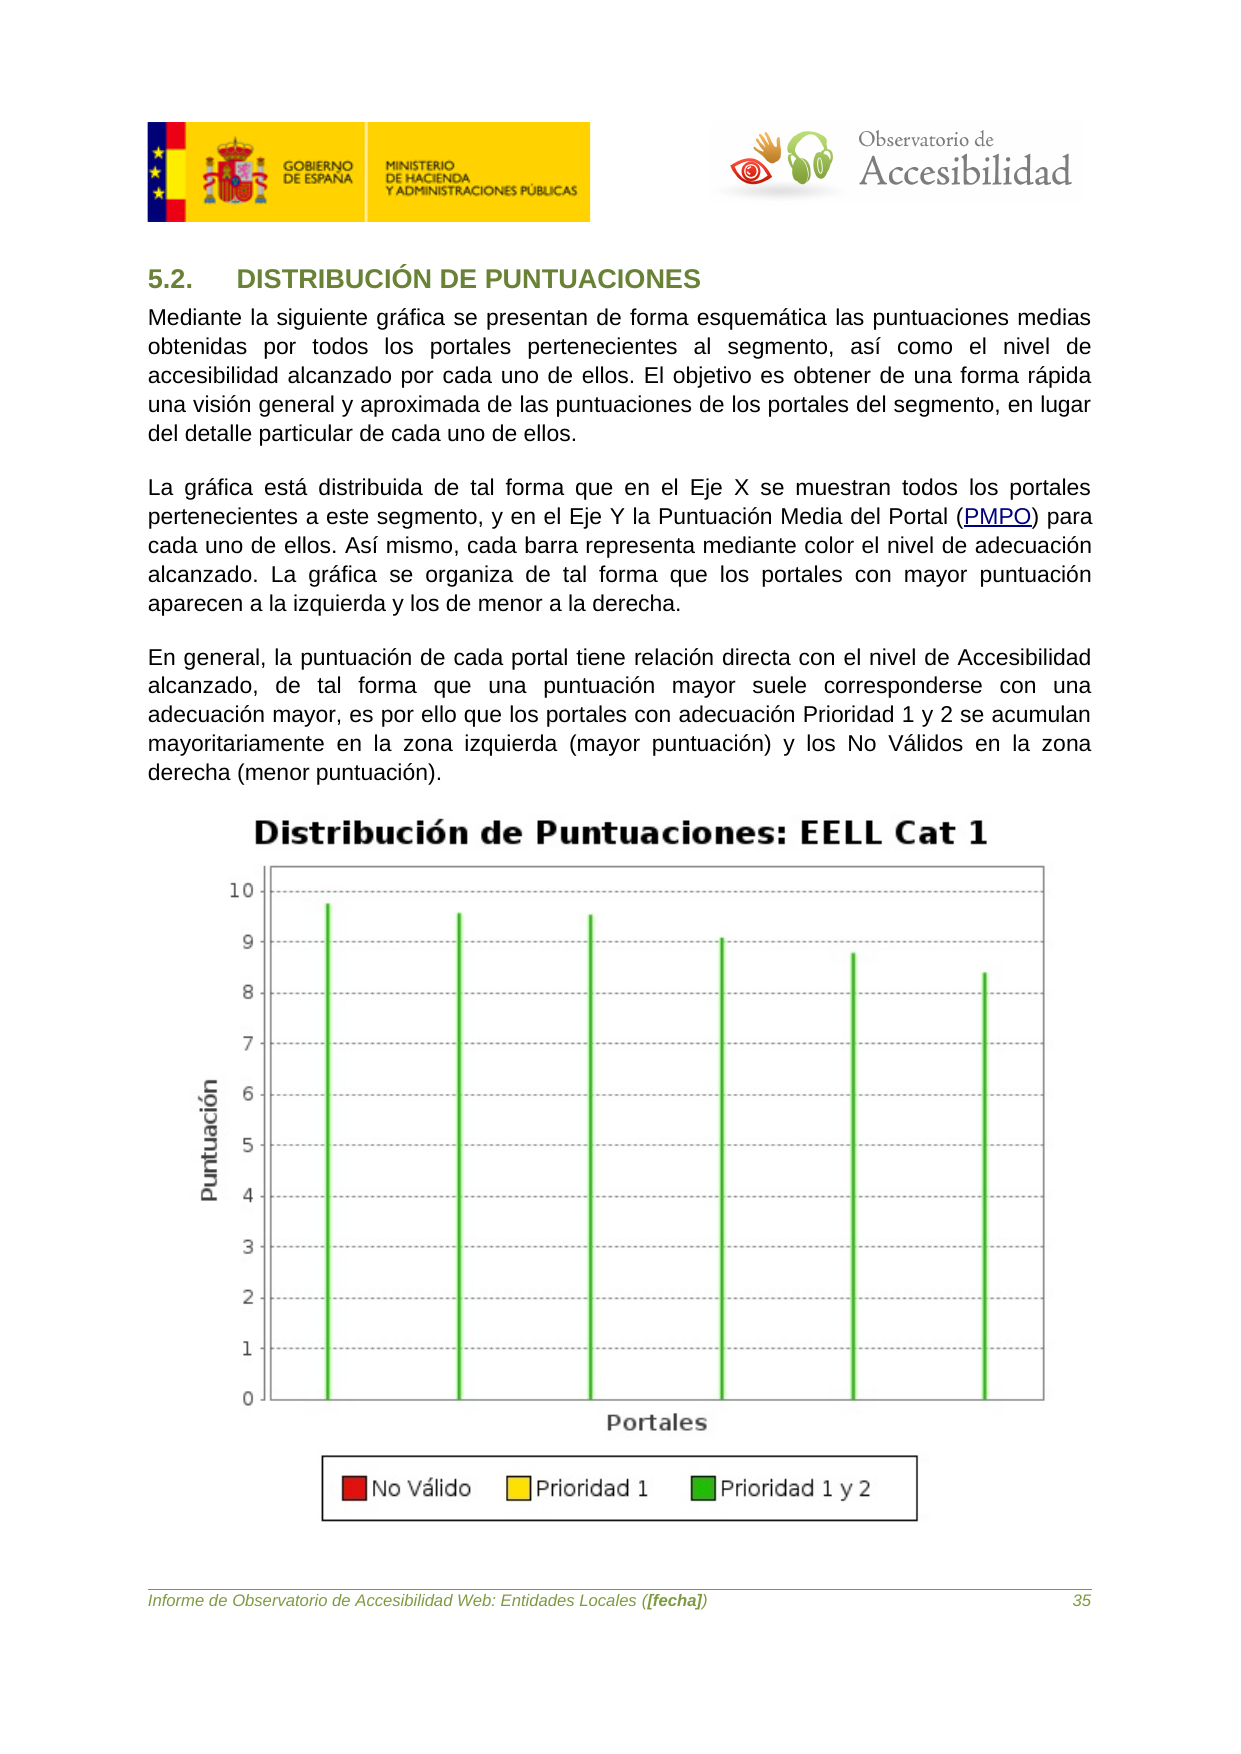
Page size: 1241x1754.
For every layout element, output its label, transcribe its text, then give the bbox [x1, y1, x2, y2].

picture [147, 122, 591, 222]
text En general, la puntuación de cada portal tiene relación directa con el nivel de Accesibilidad alcanzado, de tal forma que una puntuación mayor suele corresponderse con una adecuación mayor, es por ello que los portales con adecuación Prioridad 1 y 2 se acumulan mayoritariamente en la zona izquierda (mayor puntuación) y los No Válidos en la zona derecha (menor puntuación). [148, 643, 1092, 786]
subtitle Distribución de puntuaciones [148, 263, 1092, 294]
text La gráfica está distribuida de tal forma que en el Eje X se muestran todos los portales pertenecientes a este segmento, y en el Eje Y la Puntuación Media del Portal (PMPO) para cada uno de ellos. Así mismo, cada barra representa mediante color el nivel de adecuación alcanzado. La gráfica se organiza de tal forma que los portales con mayor puntuación aparecen a la izquierda y los de menor a la derecha. [148, 474, 1092, 616]
picture [710, 122, 1086, 205]
picture [178, 813, 1062, 1523]
text Mediante la siguiente gráfica se presentan de forma esquemática las puntuaciones medias obtenidas por todos los portales pertenecientes al segmento, así como el nivel de accesibilidad alcanzado por cada uno de ellos. El objetivo es obtener de una forma rápida una visión general y aproximada de las puntuaciones de los portales del segmento, en lugar del detalle particular de cada uno de ellos. [148, 304, 1092, 446]
